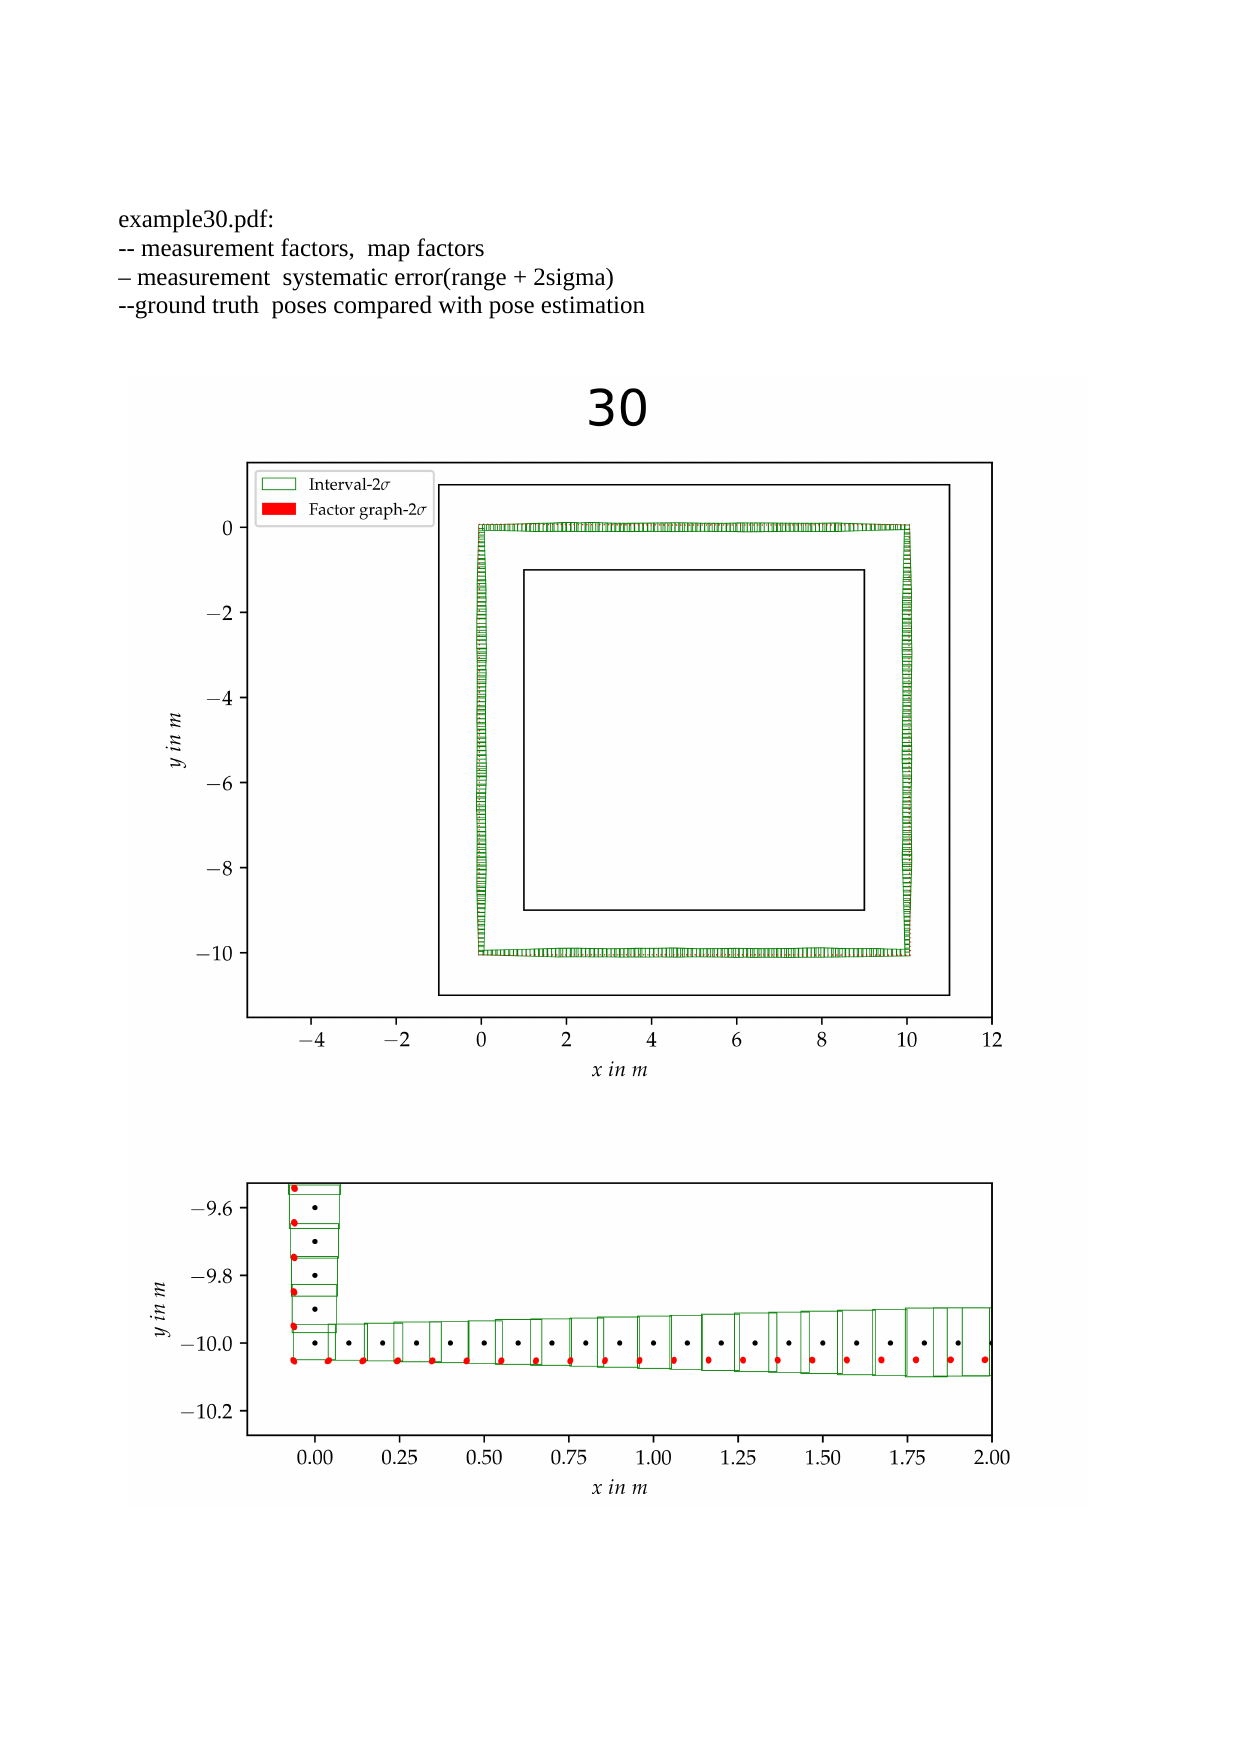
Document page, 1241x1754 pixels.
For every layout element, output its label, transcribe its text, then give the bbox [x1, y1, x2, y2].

text -- measurement factors, map factors [118, 233, 1122, 262]
text --ground truth poses compared with pose estimation [118, 291, 1122, 319]
text example30.pdf: [118, 204, 1122, 233]
picture [127, 376, 1088, 1508]
text – measurement systematic error(range + 2sigma) [118, 262, 1122, 291]
